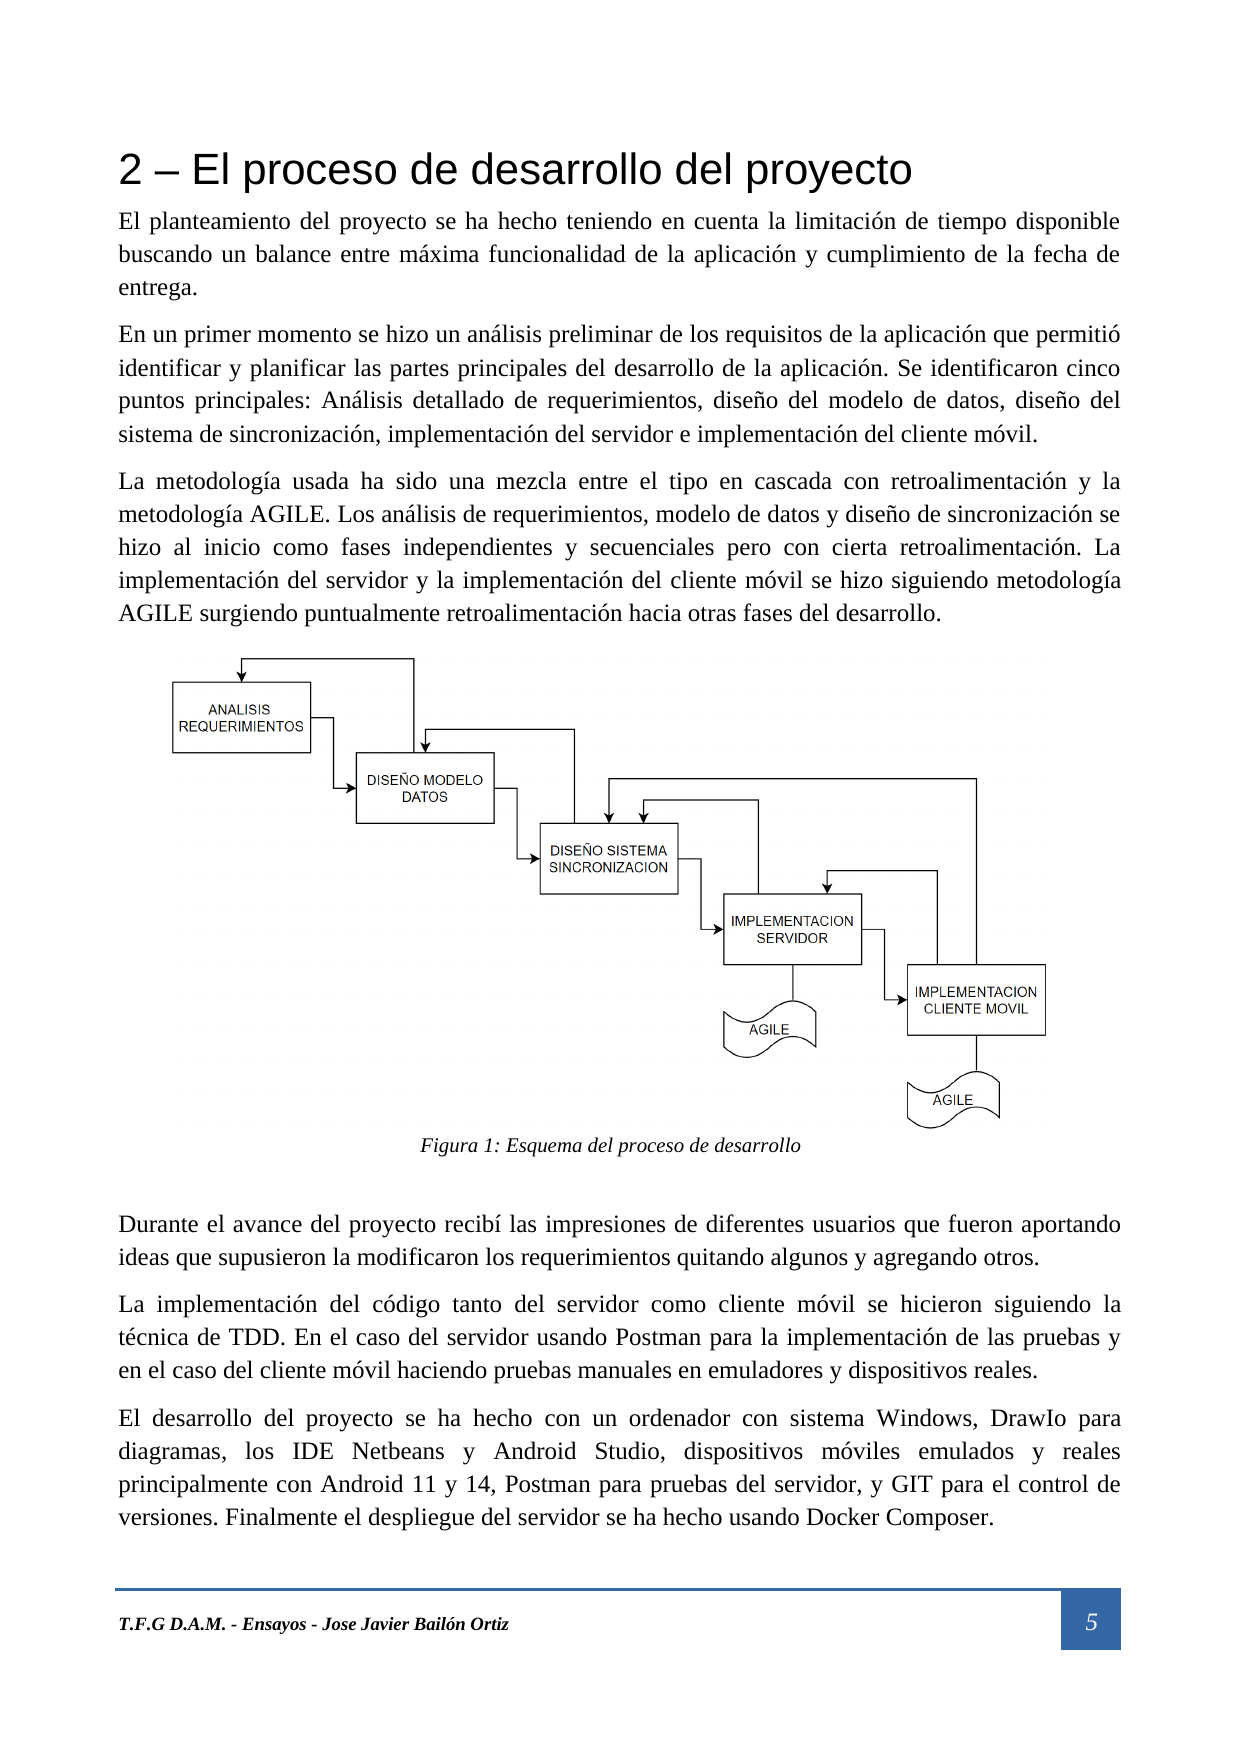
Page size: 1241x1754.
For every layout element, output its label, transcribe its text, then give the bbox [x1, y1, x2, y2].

text La metodología usada ha sido una mezcla entre el tipo en cascada con retroalimentación y la metodología AGILE. Los análisis de requerimientos, modelo de datos y diseño de sincronización se hizo al inicio como fases independientes y secuenciales pero con cierta retroalimentación. La implementación del servidor y la implementación del cliente móvil se hizo siguiendo metodología AGILE surgiendo puntualmente retroalimentación hacia otras fases del desarrollo. [118, 466, 1122, 627]
subtitle 2 – El proceso de desarrollo del proyecto [118, 143, 1122, 193]
picture [169, 650, 1055, 1133]
text En un primer momento se hizo un análisis preliminar de los requisitos de la aplicación que permitió identificar y planificar las partes principales del desarrollo de la aplicación. Se identificaron cinco puntos principales: Análisis detallado de requerimientos, diseño del modelo de datos, diseño del sistema de sincronización, implementación del servidor e implementación del cliente móvil. [118, 319, 1122, 447]
text El planteamiento del proyecto se ha hecho teniendo en cuenta la limitación de tiempo disponible buscando un balance entre máxima funcionalidad de la aplicación y cumplimiento de la fecha de entrega. [118, 206, 1122, 301]
text Figura 1: Esquema del proceso de desarrollo [169, 1133, 1054, 1157]
text La implementación del código tanto del servidor como cliente móvil se hicieron siguiendo la técnica de TDD. En el caso del servidor usando Postman para la implementación de las pruebas y en el caso del cliente móvil haciendo pruebas manuales en emuladores y dispositivos reales. [118, 1289, 1122, 1384]
text El desarrollo del proyecto se ha hecho con un ordenador con sistema Windows, DrawIo para diagramas, los IDE Netbeans y Android Studio, dispositivos móviles emulados y reales principalmente con Android 11 y 14, Postman para pruebas del servidor, y GIT para el control de versiones. Finalmente el despliegue del servidor se ha hecho usando Docker Composer. [118, 1403, 1122, 1531]
text Durante el avance del proyecto recibí las impresiones de diferentes usuarios que fueron aportando ideas que supusieron la modificaron los requerimientos quitando algunos y agregando otros. [118, 1209, 1122, 1271]
